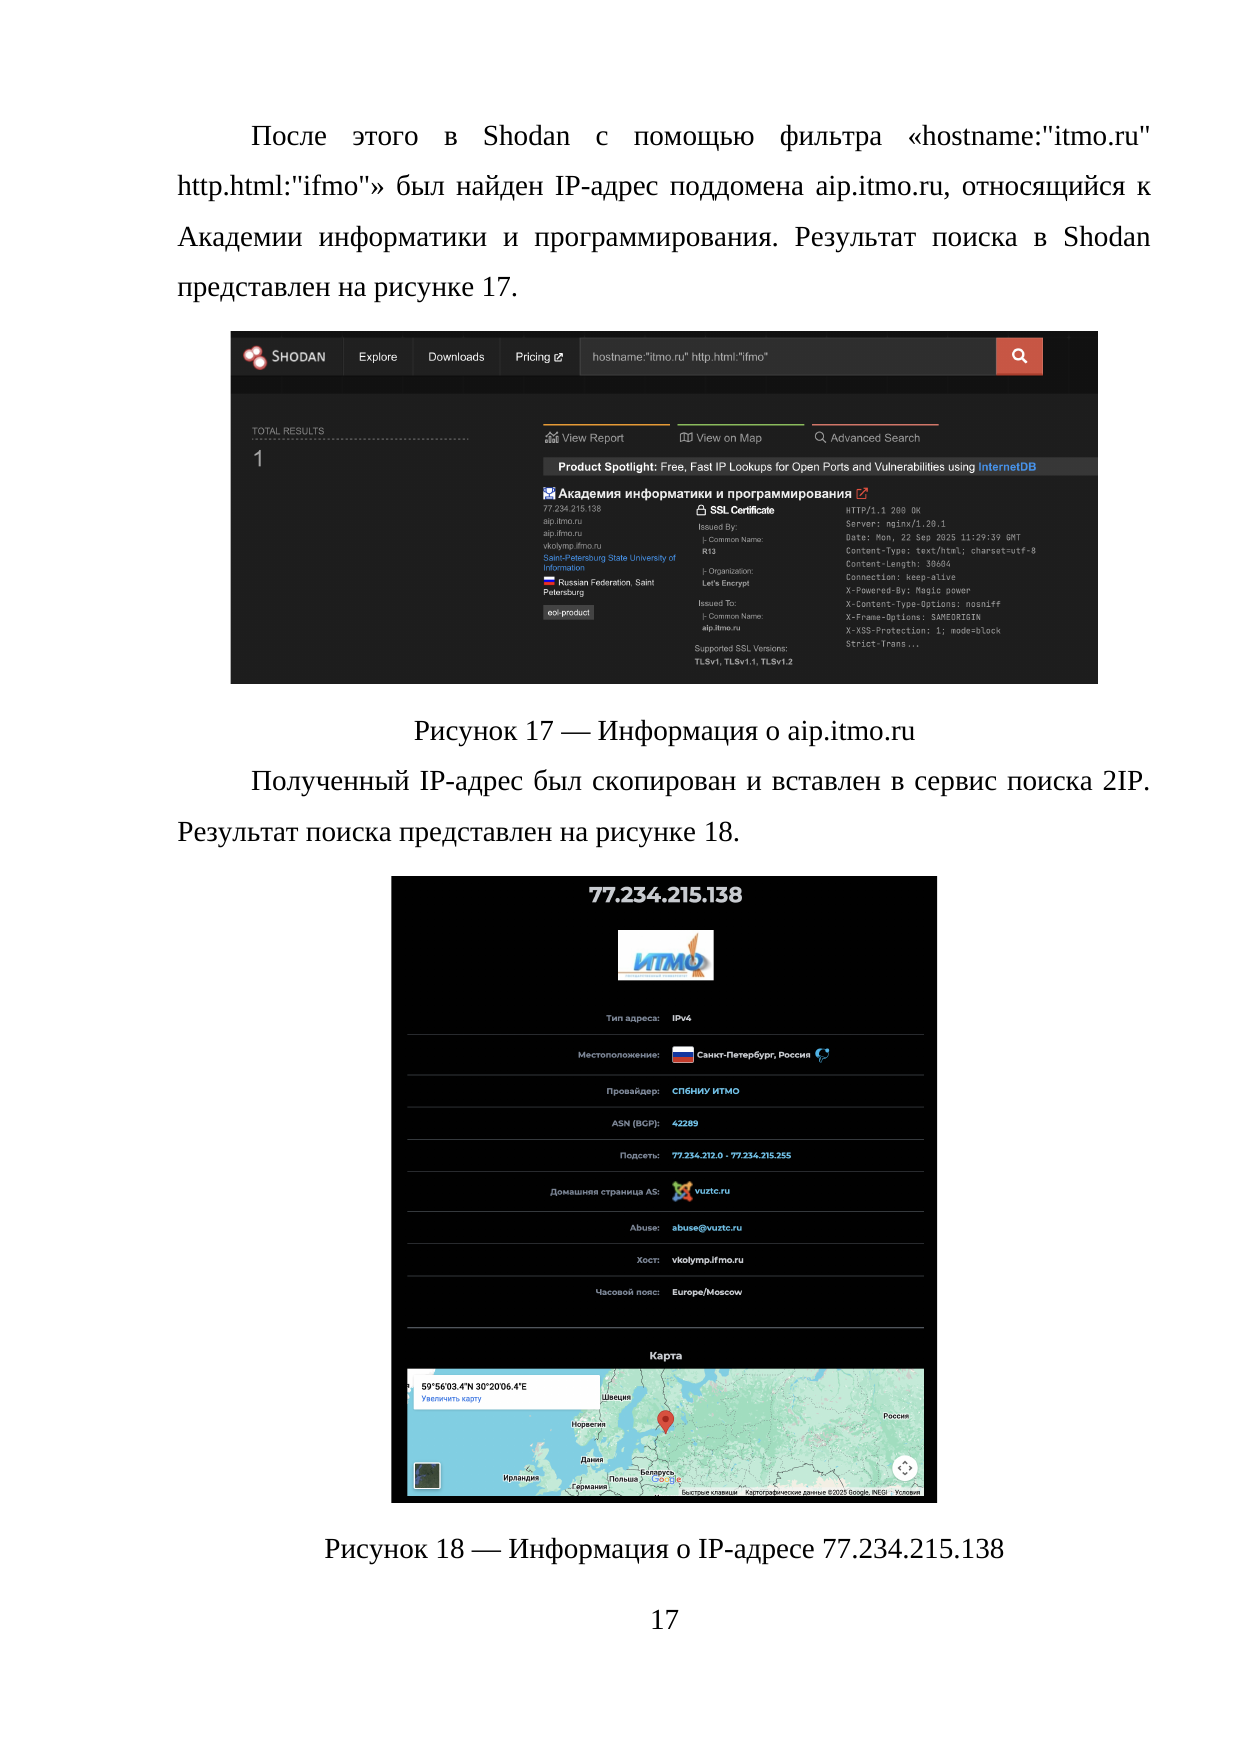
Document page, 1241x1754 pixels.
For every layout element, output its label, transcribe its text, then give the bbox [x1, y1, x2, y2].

text После этого в Shodan с помощью фильтра «hostname:"itmo.ru" http.html:"ifmo"» был найден IP-адрес поддомена aip.itmo.ru, относящийся к Академии информатики и программирования. Результат поиска в Shodan представлен на рисунке 17. [177, 118, 1152, 303]
picture [230, 331, 1098, 684]
text Рисунок 18 — Информация о IP-адресе 77.234.215.138 [177, 877, 1152, 1565]
text Полученный IP-адрес был скопирован и вставлен в сервис поиска 2IP. Результат поиска представлен на рисунке 18. [177, 763, 1152, 847]
text Рисунок 17 — Информация о aip.itmo.ru [177, 332, 1152, 747]
picture [391, 876, 938, 1503]
